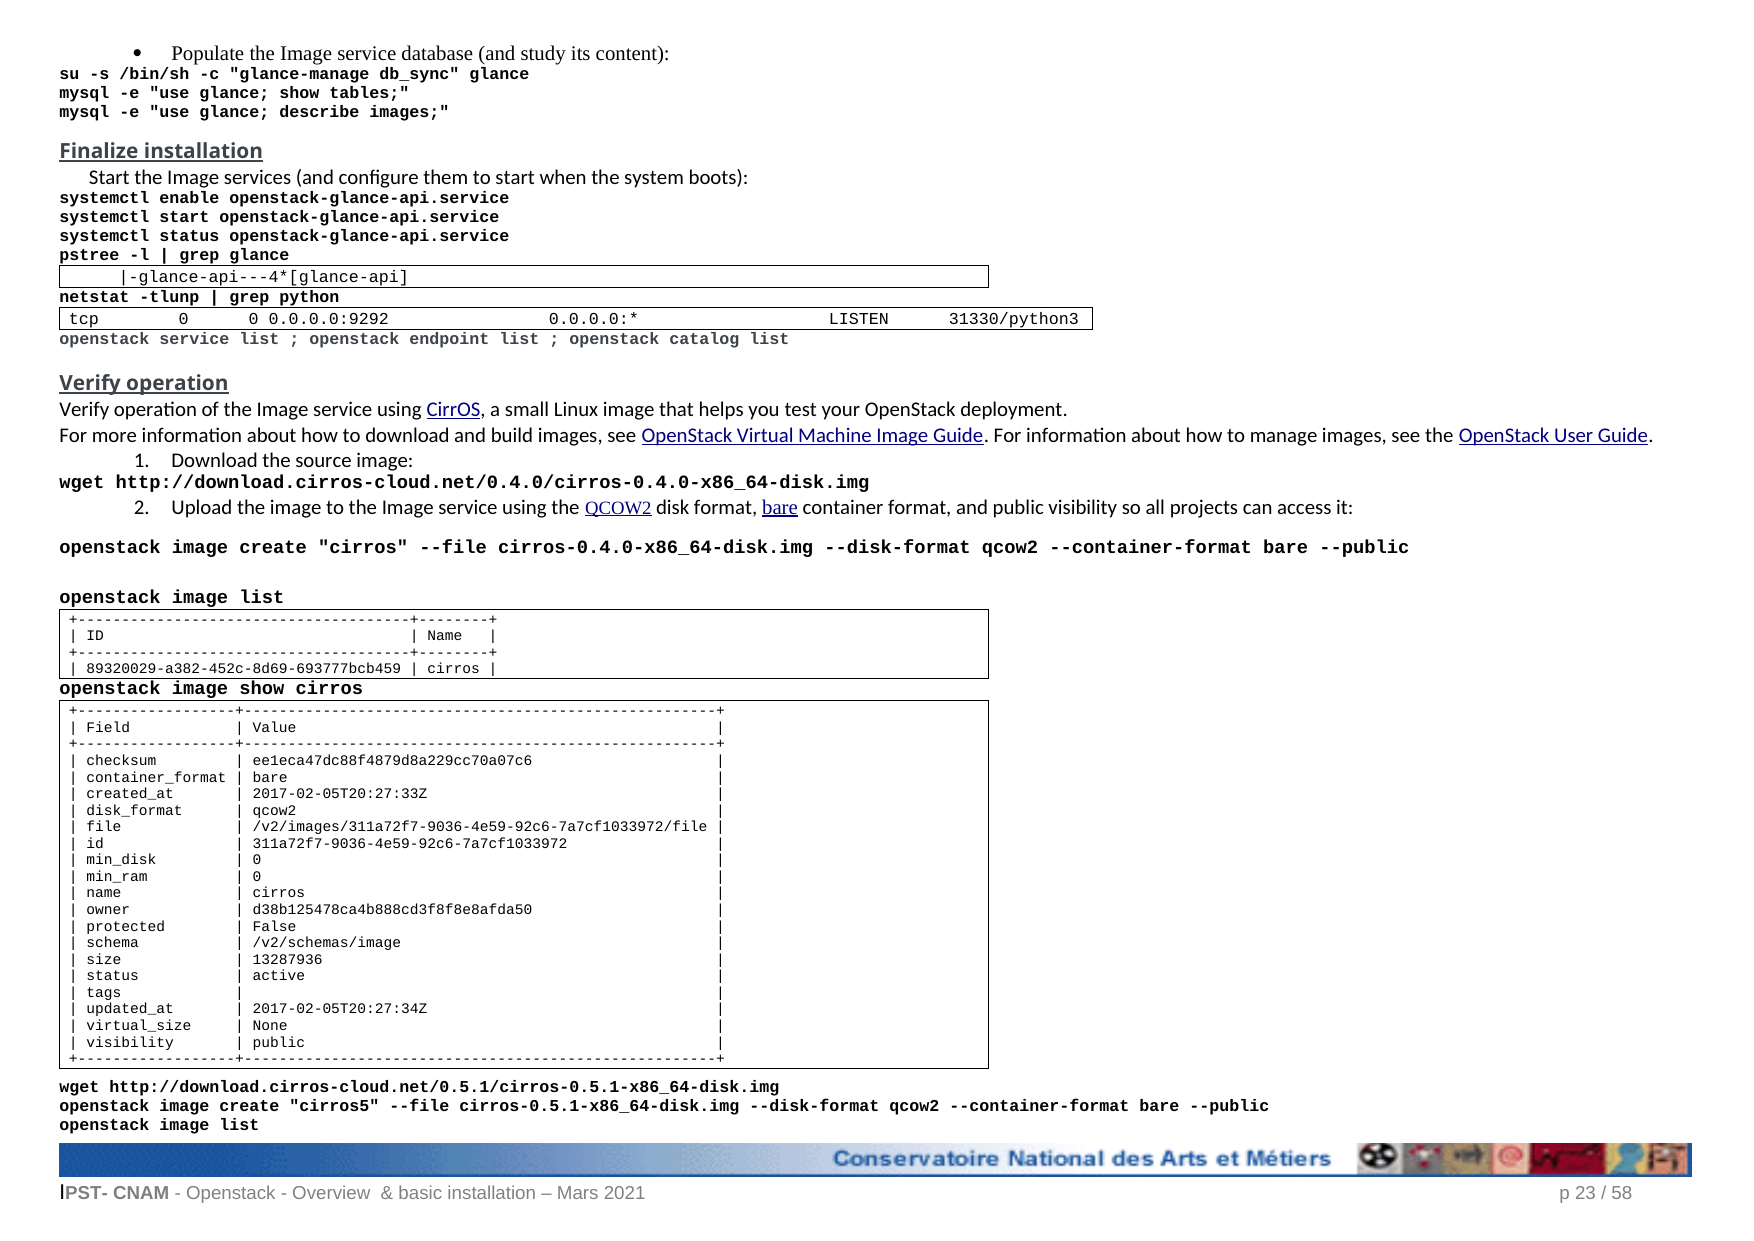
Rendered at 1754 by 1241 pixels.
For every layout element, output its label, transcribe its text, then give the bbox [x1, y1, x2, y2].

text openstack service list ; openstack endpoint list ; openstack catalog list [59, 330, 1695, 349]
text +------------------+------------------------------------------------------+ [60, 1048, 988, 1068]
text | 89320029-a382-452c-8d69-693777bcb459 | cirros | [60, 658, 988, 678]
text | file | /v2/images/311a72f7-9036-4e59-92c6-7a7cf1033972/file | [60, 816, 988, 833]
text | owner | d38b125478ca4b888cd3f8f8e8afda50 | [60, 899, 988, 916]
text | min_disk | 0 | [60, 849, 988, 866]
text For more information about how to download and build images, see OpenStack Virtual Machine Image Guide. For information about how to manage images, see the OpenStack User Guide. [59, 422, 1695, 447]
text su -s /bin/sh -c "glance-manage db_sync" glance [59, 65, 1695, 84]
text |-glance-api---4*[glance-api] [60, 266, 988, 287]
text wget http://download.cirros-cloud.net/0.4.0/cirros-0.4.0-x86_64-disk.img [59, 473, 1695, 494]
text openstack image show cirros [59, 679, 1695, 700]
text systemctl status openstack-glance-api.service [59, 228, 1695, 247]
text | protected | False | [60, 916, 988, 932]
text | status | active | [60, 965, 988, 982]
text mysql -e "use glance; describe images;" [59, 103, 1695, 122]
text tcp 0 0 0.0.0.0:9292 0.0.0.0:* LISTEN 31330/python3 [60, 308, 1092, 329]
text Finalize installation [59, 136, 1695, 164]
text +------------------+------------------------------------------------------+ [60, 733, 988, 750]
text | disk_format | qcow2 | [60, 800, 988, 816]
text mysql -e "use glance; show tables;" [59, 84, 1695, 103]
text | updated_at | 2017-02-05T20:27:34Z | [60, 998, 988, 1015]
text systemctl start openstack-glance-api.service [59, 209, 1695, 228]
text | tags | | [60, 982, 988, 998]
text | Field | Value | [60, 717, 988, 733]
text | container_format | bare | [60, 767, 988, 783]
text | virtual_size | None | [60, 1015, 988, 1032]
text Verify operation [59, 368, 1695, 396]
text Start the Image services (and configure them to start when the system boots): [59, 164, 1695, 190]
text | name | cirros | [60, 883, 988, 899]
text wget http://download.cirros-cloud.net/0.5.1/cirros-0.5.1-x86_64-disk.img [59, 1078, 1695, 1097]
text | checksum | ee1eca47dc88f4879d8a229cc70a07c6 | [60, 750, 988, 767]
text netstat -tlunp | grep python [59, 288, 1695, 307]
text openstack image list [59, 587, 1695, 609]
text | min_ram | 0 | [60, 866, 988, 883]
text +--------------------------------------+--------+ [60, 642, 988, 658]
text | schema | /v2/schemas/image | [60, 932, 988, 949]
list Download the source image: [134, 447, 1695, 473]
text +--------------------------------------+--------+ [60, 610, 988, 625]
text | visibility | public | [60, 1032, 988, 1048]
text openstack image create "cirros5" --file cirros-0.5.1-x86_64-disk.img --disk-format qcow2 --container-format bare --public [59, 1097, 1695, 1116]
text Verify operation of the Image service using CirrOS, a small Linux image that helps you test your OpenStack deployment. [59, 396, 1695, 422]
text pstree -l | grep glance [59, 247, 1695, 265]
text +------------------+------------------------------------------------------+ [60, 701, 988, 717]
text | ID | Name | [60, 625, 988, 642]
list Populate the Image service database (and study its content): [134, 41, 1695, 65]
list Upload the image to the Image service using the QCOW2 disk format, bare container format, and public visibility so all projects can access it: [134, 494, 1695, 519]
text | size | 13287936 | [60, 949, 988, 965]
text | id | 311a72f7-9036-4e59-92c6-7a7cf1033972 | [60, 833, 988, 849]
text openstack image list [59, 1116, 1695, 1135]
text openstack image create "cirros" --file cirros-0.4.0-x86_64-disk.img --disk-format qcow2 --container-format bare --public [59, 538, 1695, 559]
text | created_at | 2017-02-05T20:27:33Z | [60, 783, 988, 800]
text systemctl enable openstack-glance-api.service [59, 190, 1695, 209]
